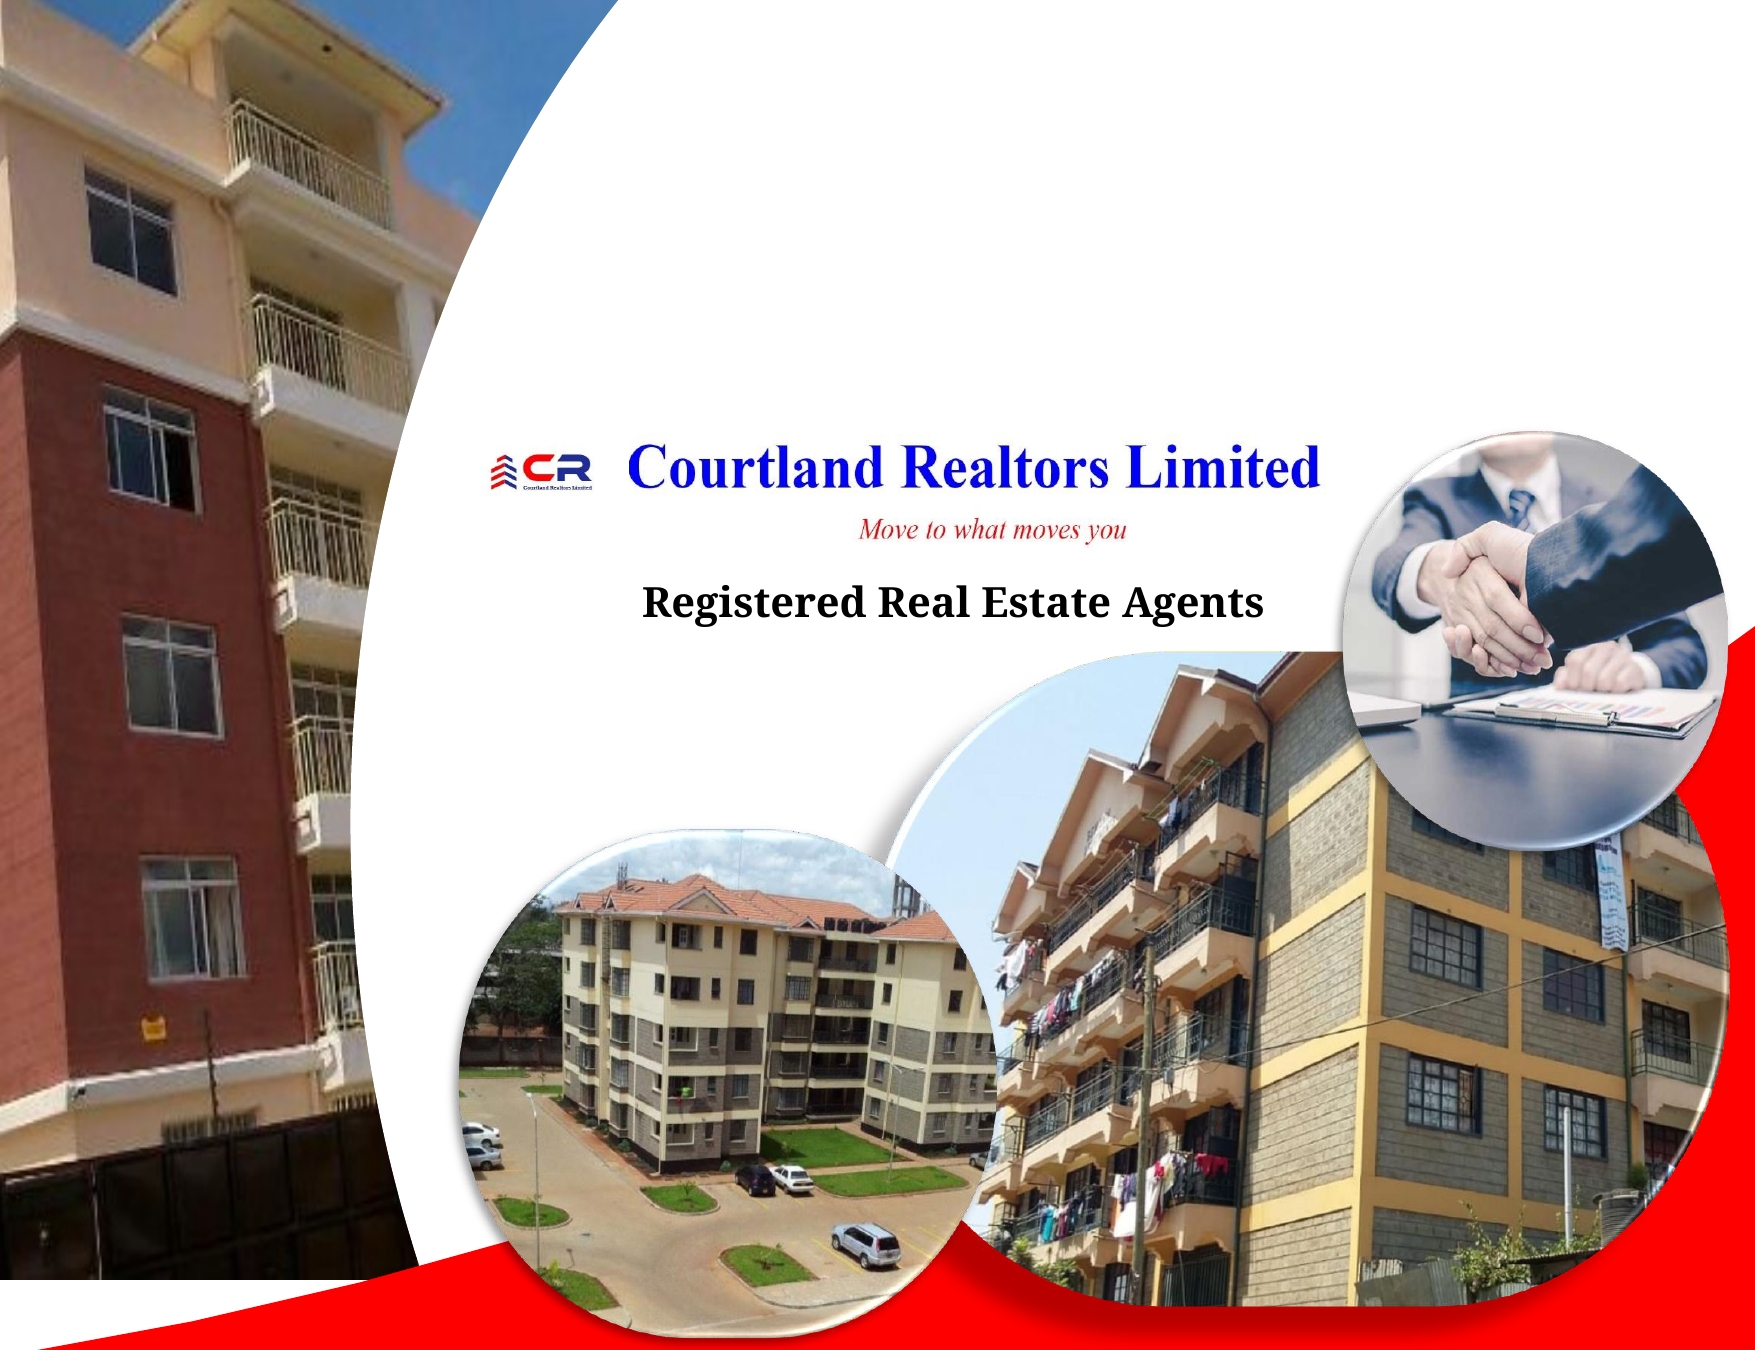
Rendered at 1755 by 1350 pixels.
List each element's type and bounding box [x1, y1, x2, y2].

picture [441, 338, 1737, 1350]
picture [0, 0, 617, 1280]
